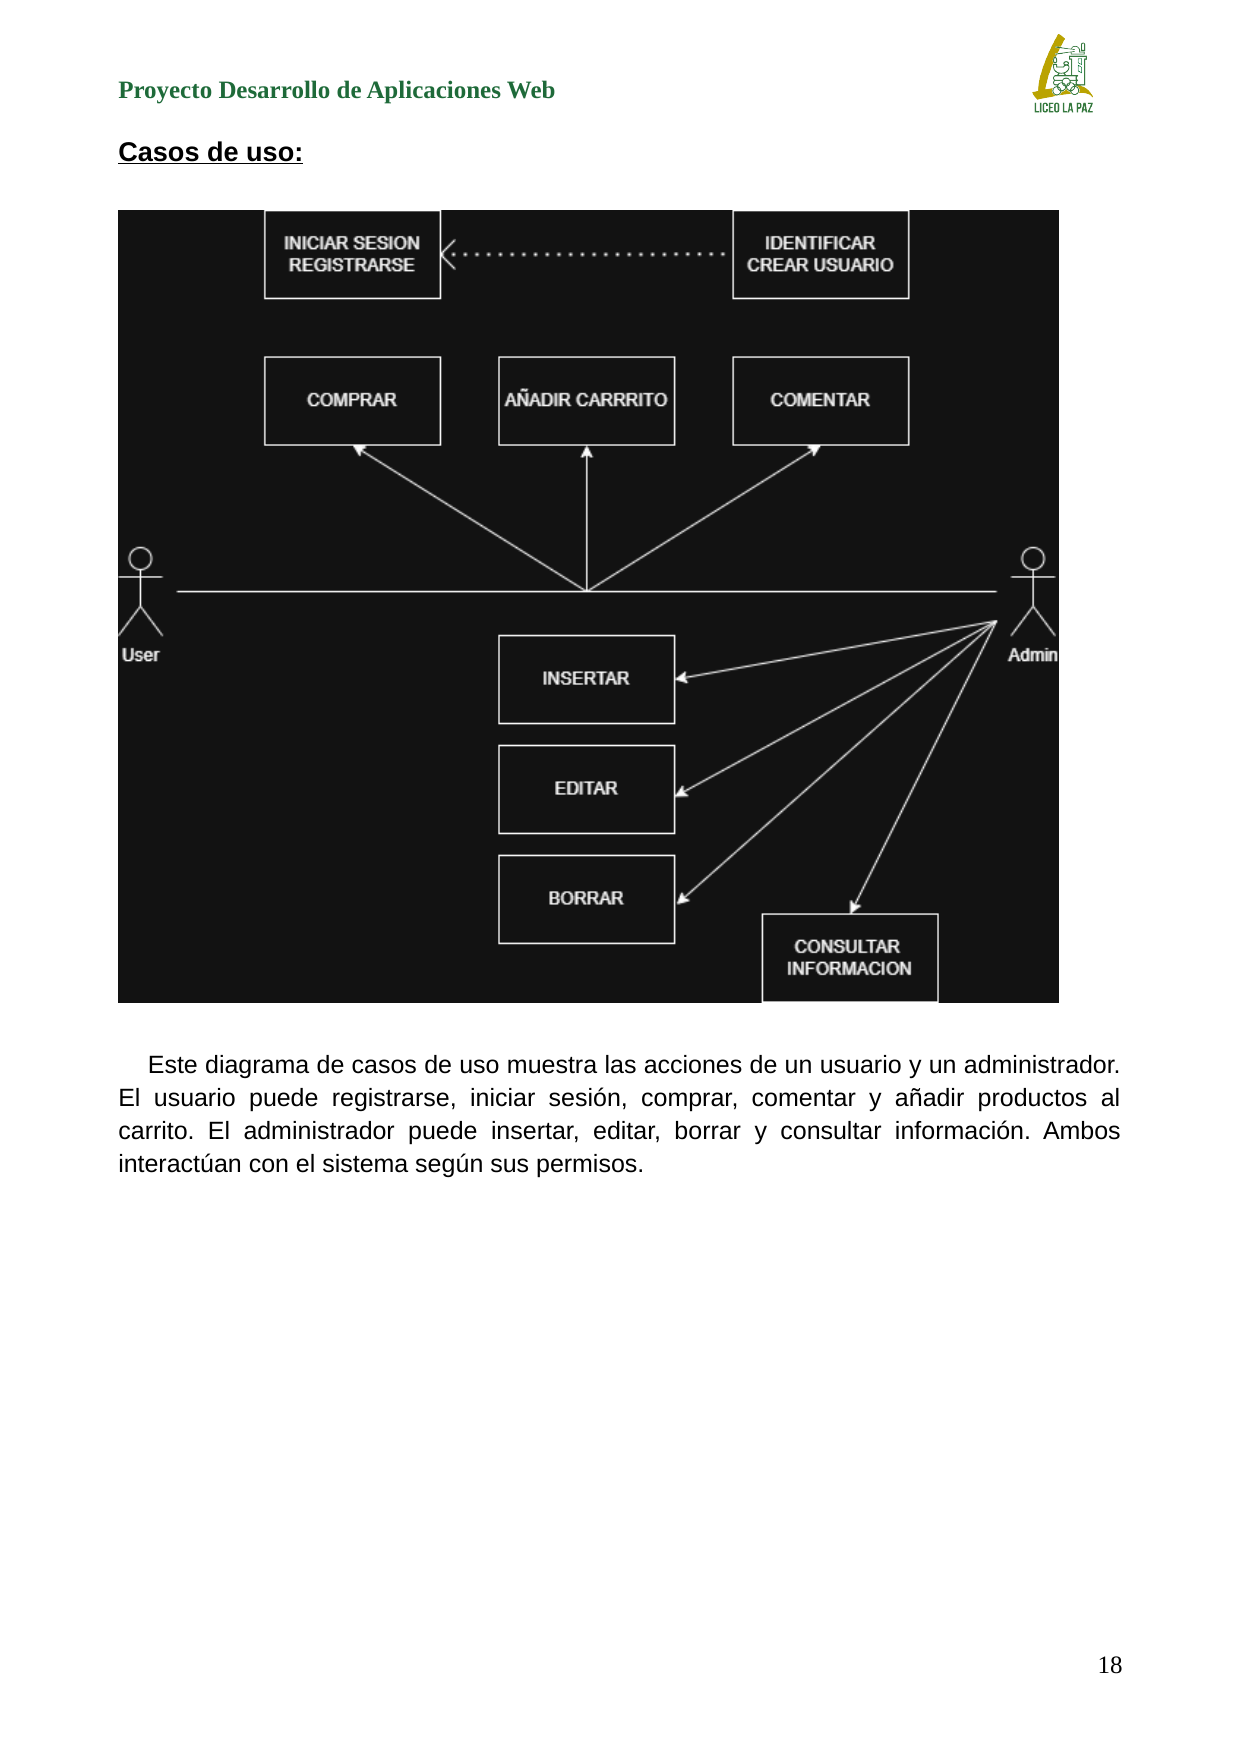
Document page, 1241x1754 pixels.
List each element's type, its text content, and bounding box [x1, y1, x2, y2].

picture [1025, 26, 1100, 121]
text Este diagrama de casos de uso muestra las acciones de un usuario y un administrador. El usuario puede registrarse, iniciar sesión, comprar, comentar y añadir productos al carrito. El administrador puede insertar, editar, borrar y consultar información. Ambos interactúan con el sistema según sus permisos. [118, 1050, 1122, 1178]
subtitle Casos de uso: [118, 136, 1122, 167]
picture [118, 210, 1059, 1003]
